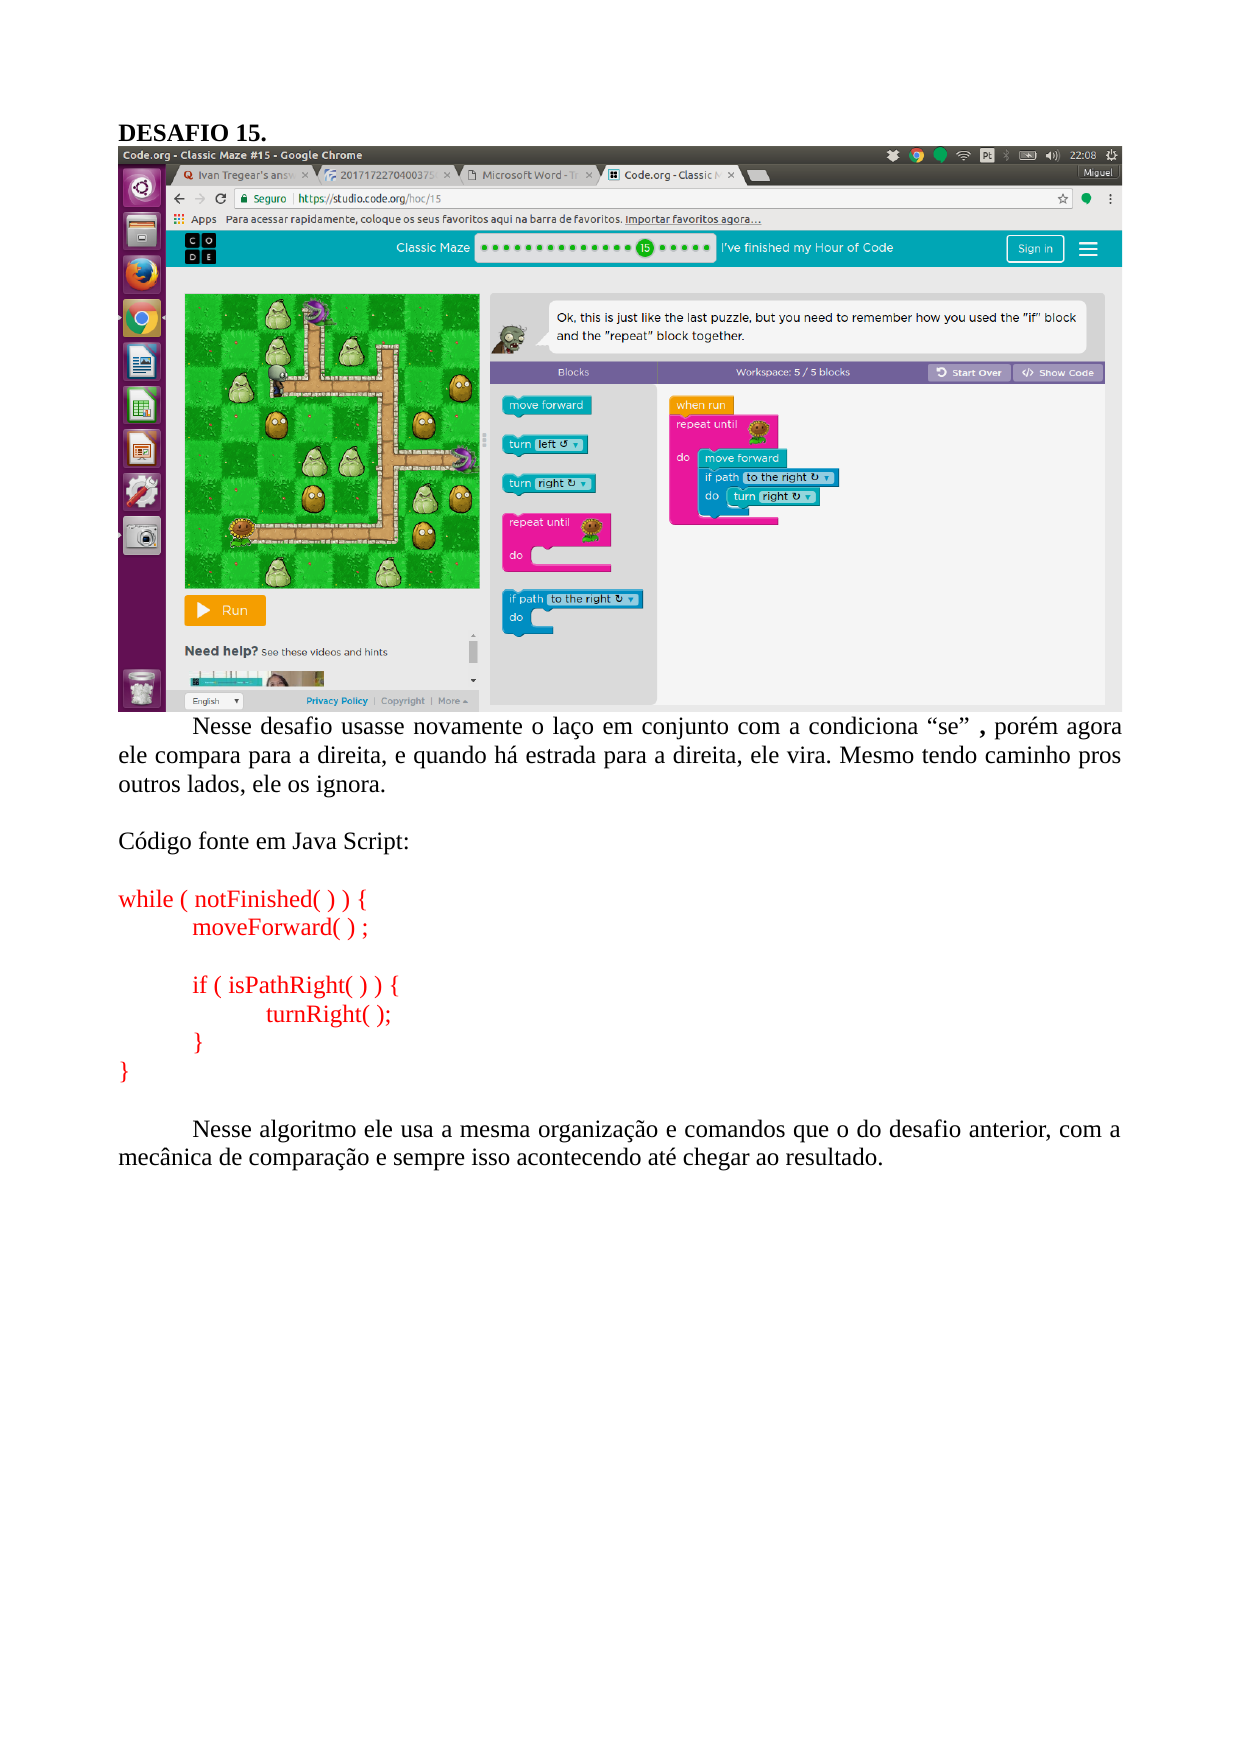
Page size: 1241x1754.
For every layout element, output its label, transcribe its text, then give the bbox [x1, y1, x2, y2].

text Nesse algoritmo ele usa a mesma organização e comandos que o do desafio anterior, com a mecânica de comparação e sempre isso acontecendo até chegar ao resultado. [118, 1114, 1122, 1171]
text Código fonte em Java Script: [118, 826, 1122, 855]
text Nesse desafio usasse novamente o laço em conjunto com a condiciona “se” , porém agora ele compara para a direita, e quando há estrada para a direita, ele vira. Mesmo tendo caminho pros outros lados, ele os ignora. [118, 712, 1122, 797]
picture [118, 146, 1123, 712]
text turnRight( ); [118, 999, 1122, 1027]
text while ( notFinished( ) ) { [118, 884, 1122, 912]
text if ( isPathRight( ) ) { [118, 970, 1122, 999]
text moveForward( ) ; [118, 912, 1122, 941]
text } [118, 1027, 1122, 1056]
text DESAFIO 15. [118, 118, 1122, 146]
text } [118, 1056, 1122, 1085]
